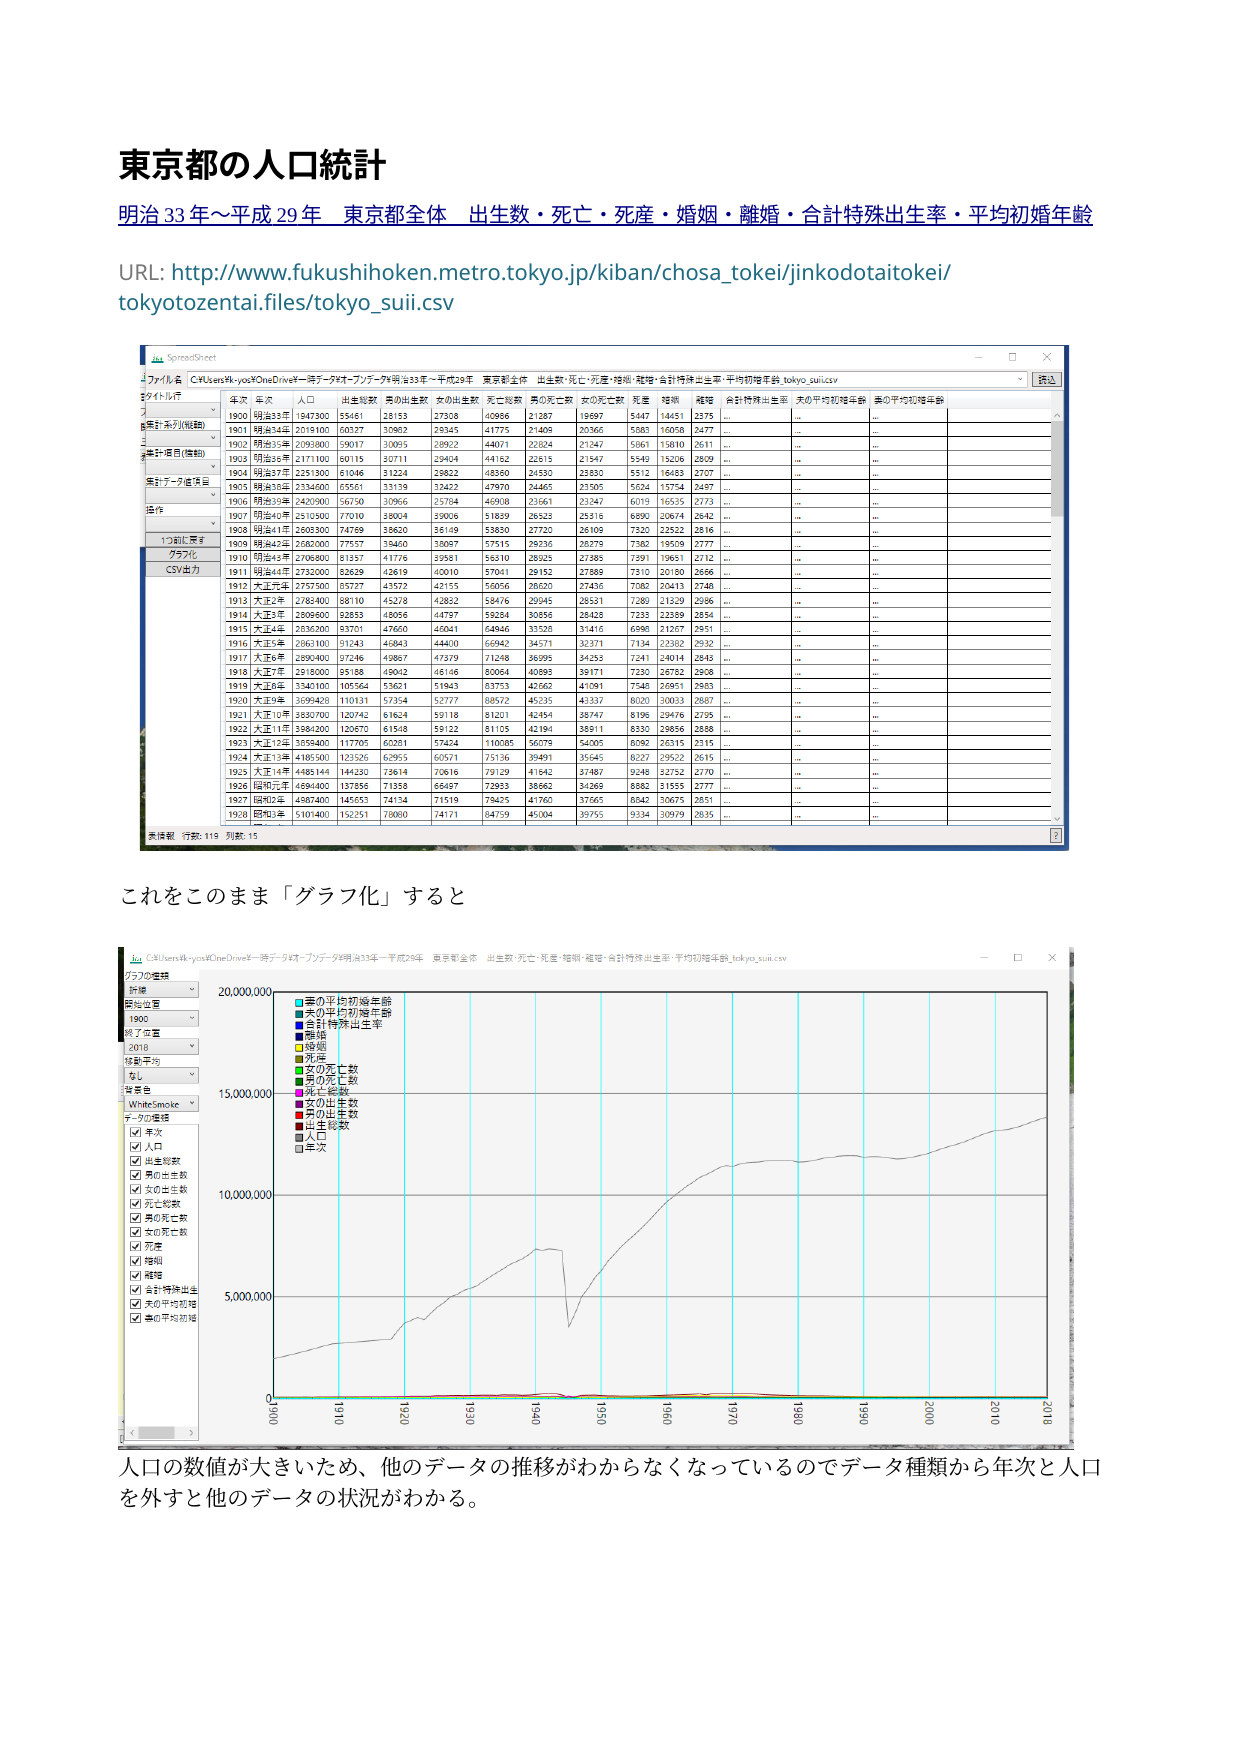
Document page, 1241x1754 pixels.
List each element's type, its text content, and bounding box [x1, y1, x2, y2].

subtitle 東京都の人口統計 [118, 139, 1122, 187]
text これをこのまま「グラフ化」すると [118, 879, 1122, 911]
text URL: http://www.fukushihoken.metro.tokyo.jp/kiban/chosa_tokei/jinkodotaitokei/tokyotozentai.files/tokyo_suii.csv [118, 257, 1122, 316]
text 人口の数値が大きいため、他のデータの推移がわからなくなっているのでデータ種類から年次と人口を外すと他のデータの状況がわかる。 [118, 939, 1122, 1513]
picture [139, 345, 1070, 851]
text 明治33年～平成29年 東京都全体 出生数・死亡・死産・婚姻・離婚・合計特殊出生率・平均初婚年齢 [118, 200, 1122, 228]
picture [118, 947, 1074, 1450]
